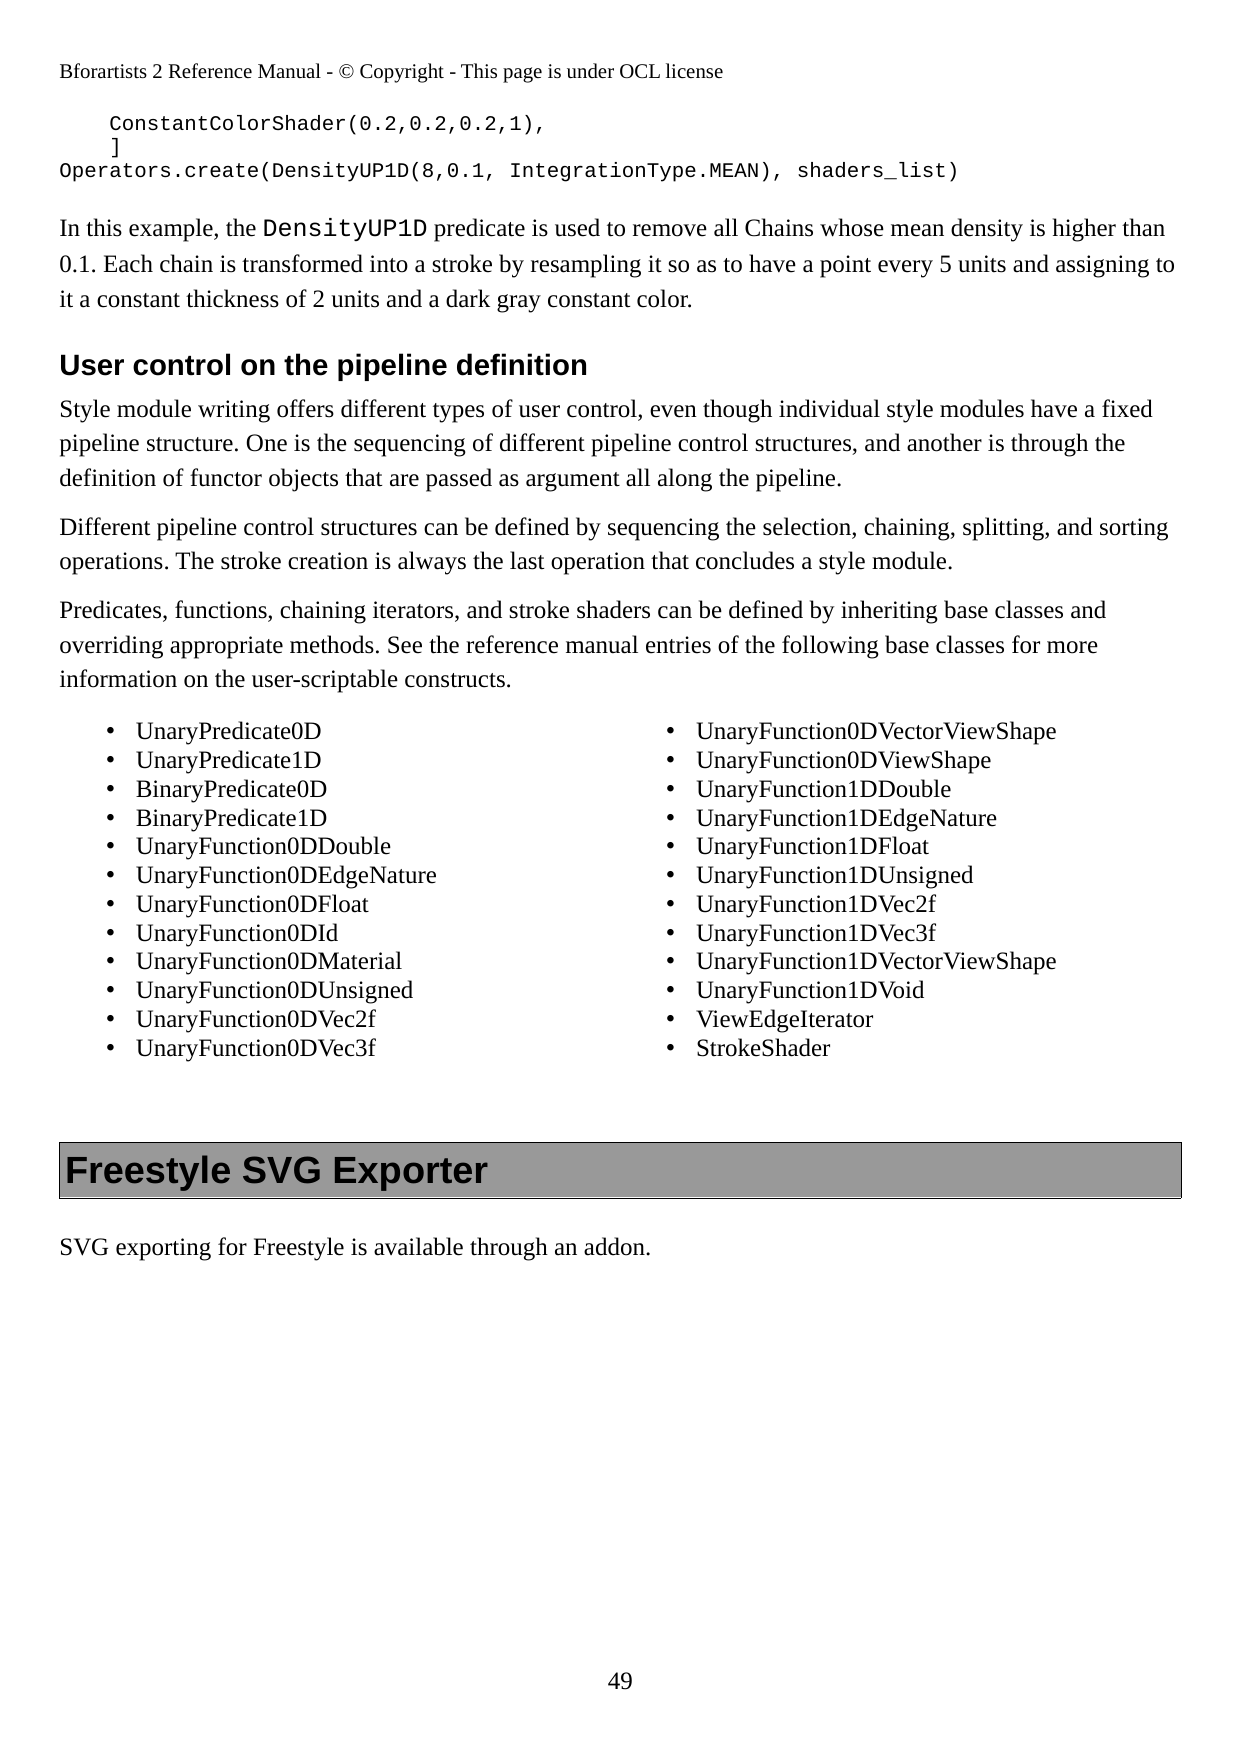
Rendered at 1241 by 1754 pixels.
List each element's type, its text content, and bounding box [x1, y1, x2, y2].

text In this example, the DensityUP1D predicate is used to remove all Chains whose mean density is higher than 0.1. Each chain is transformed into a stroke by resampling it so as to have a point every 5 units and assigning to it a constant thickness of 2 units and a dark gray constant color. [59, 213, 1181, 313]
text SVG exporting for Freestyle is available through an addon. [59, 1232, 1181, 1261]
table_header UnaryPredicate0D UnaryPredicate1D BinaryPredicate0D BinaryPredicate1D UnaryFunction0DDouble UnaryFunction0DEdgeNature UnaryFunction0DFloat UnaryFunction0DId UnaryFunction0DMaterial UnaryFunction0DUnsigned UnaryFunction0DVec2f UnaryFunction0DVec3f [59, 714, 619, 1064]
text ConstantColorShader(0.2,0.2,0.2,1), [59, 113, 1181, 136]
subtitle User control on the pipeline definition [59, 348, 1181, 381]
text ] [59, 136, 1181, 160]
table_header Freestyle SVG Exporter [60, 1143, 1181, 1197]
text Different pipeline control structures can be defined by sequencing the selection, chaining, splitting, and sorting operations. The stroke creation is always the last operation that concludes a style module. [59, 512, 1181, 575]
table_header UnaryFunction0DVectorViewShape UnaryFunction0DViewShape UnaryFunction1DDouble UnaryFunction1DEdgeNature UnaryFunction1DFloat UnaryFunction1DUnsigned UnaryFunction1DVec2f UnaryFunction1DVec3f UnaryFunction1DVectorViewShape UnaryFunction1DVoid ViewEdgeIterator StrokeShader [619, 714, 1181, 1064]
text Operators.create(DensityUP1D(8,0.1, IntegrationType.MEAN), shaders_list) [59, 160, 1181, 183]
text Predicates, functions, chaining iterators, and stroke shaders can be defined by inheriting base classes and overriding appropriate methods. See the reference manual entries of the following base classes for more information on the user-scriptable constructs. [59, 596, 1181, 693]
text Style module writing offers different types of user control, even though individual style modules have a fixed pipeline structure. One is the sequencing of different pipeline control structures, and another is through the definition of functor objects that are passed as argument all along the pipeline. [59, 394, 1181, 492]
